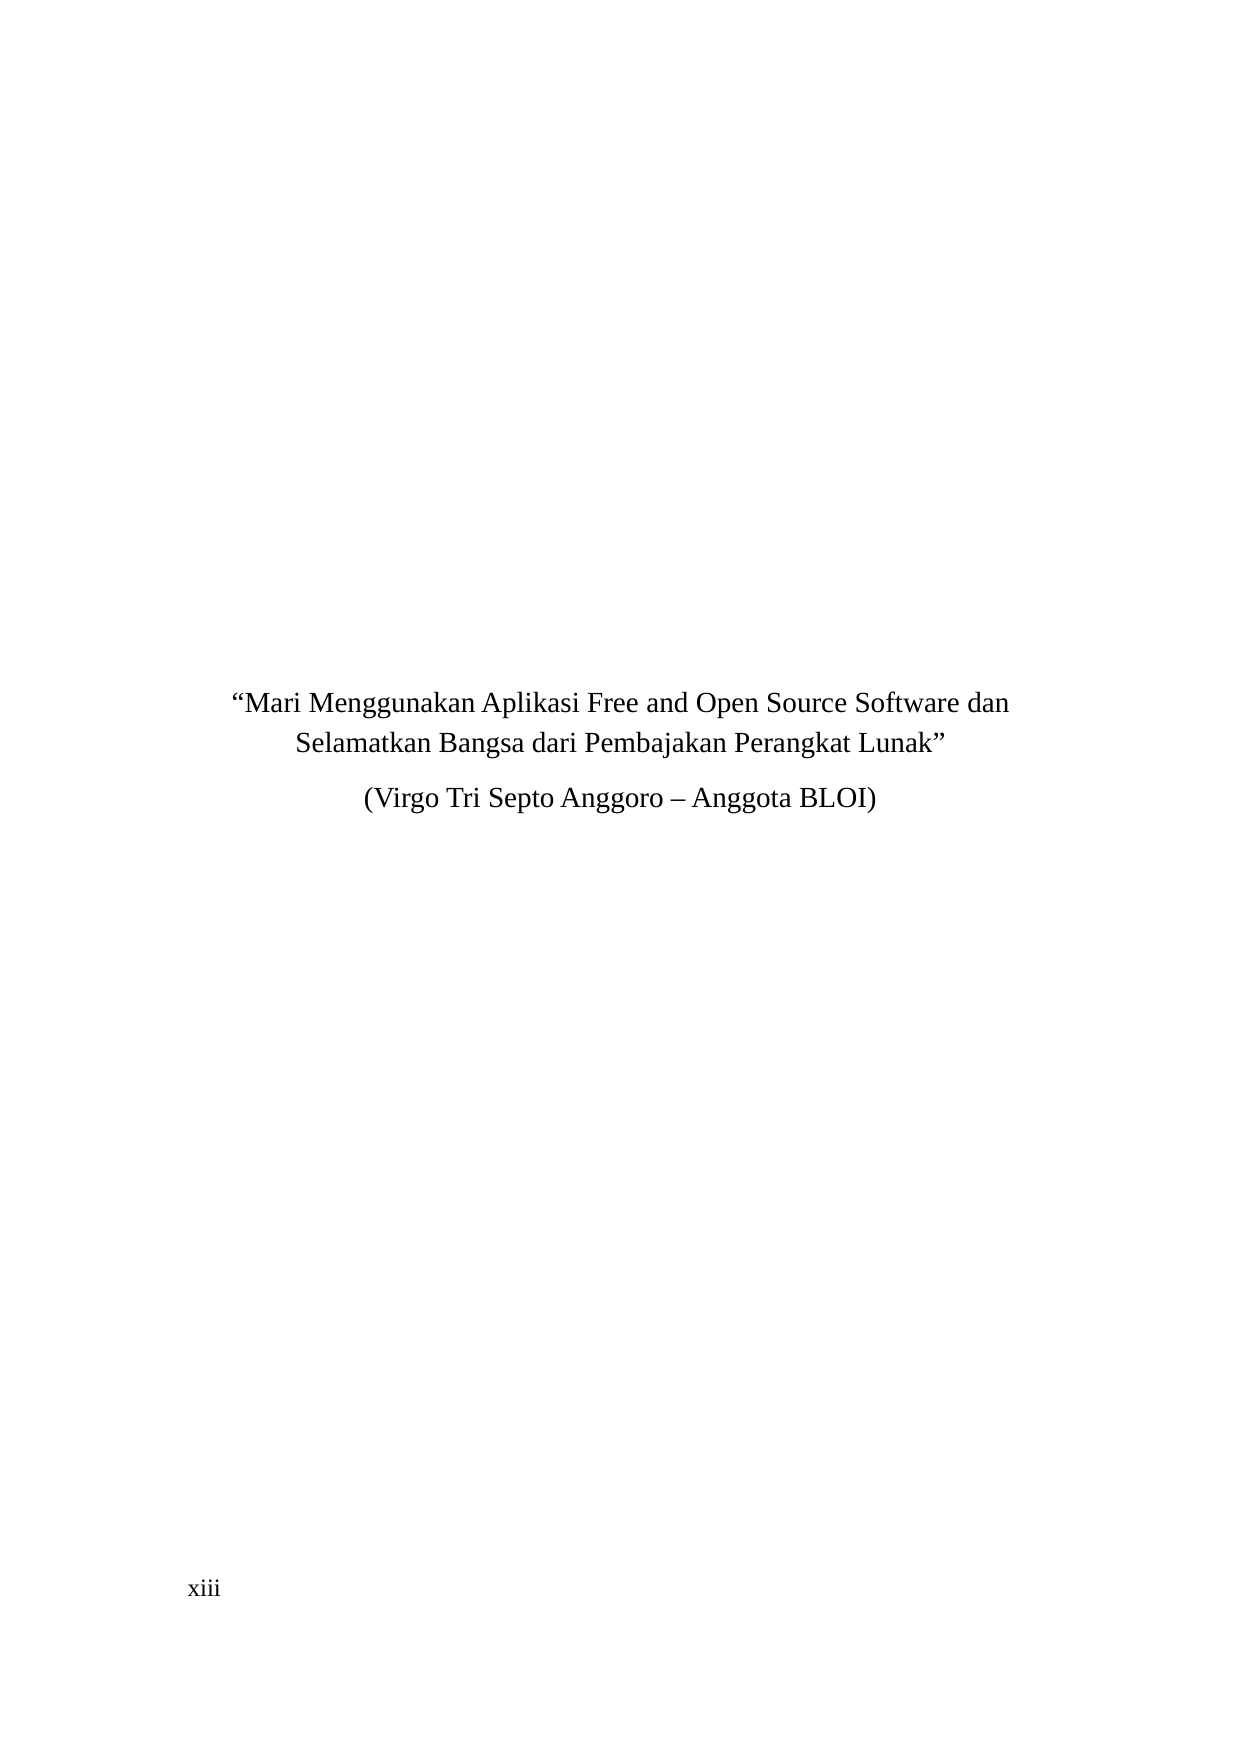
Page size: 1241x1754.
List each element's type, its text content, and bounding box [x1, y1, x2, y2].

text “Mari Menggunakan Aplikasi Free and Open Source Software dan Selamatkan Bangsa dari Pembajakan Perangkat Lunak” [187, 685, 1053, 759]
text (Virgo Tri Septo Anggoro – Anggota BLOI) [187, 780, 1053, 813]
